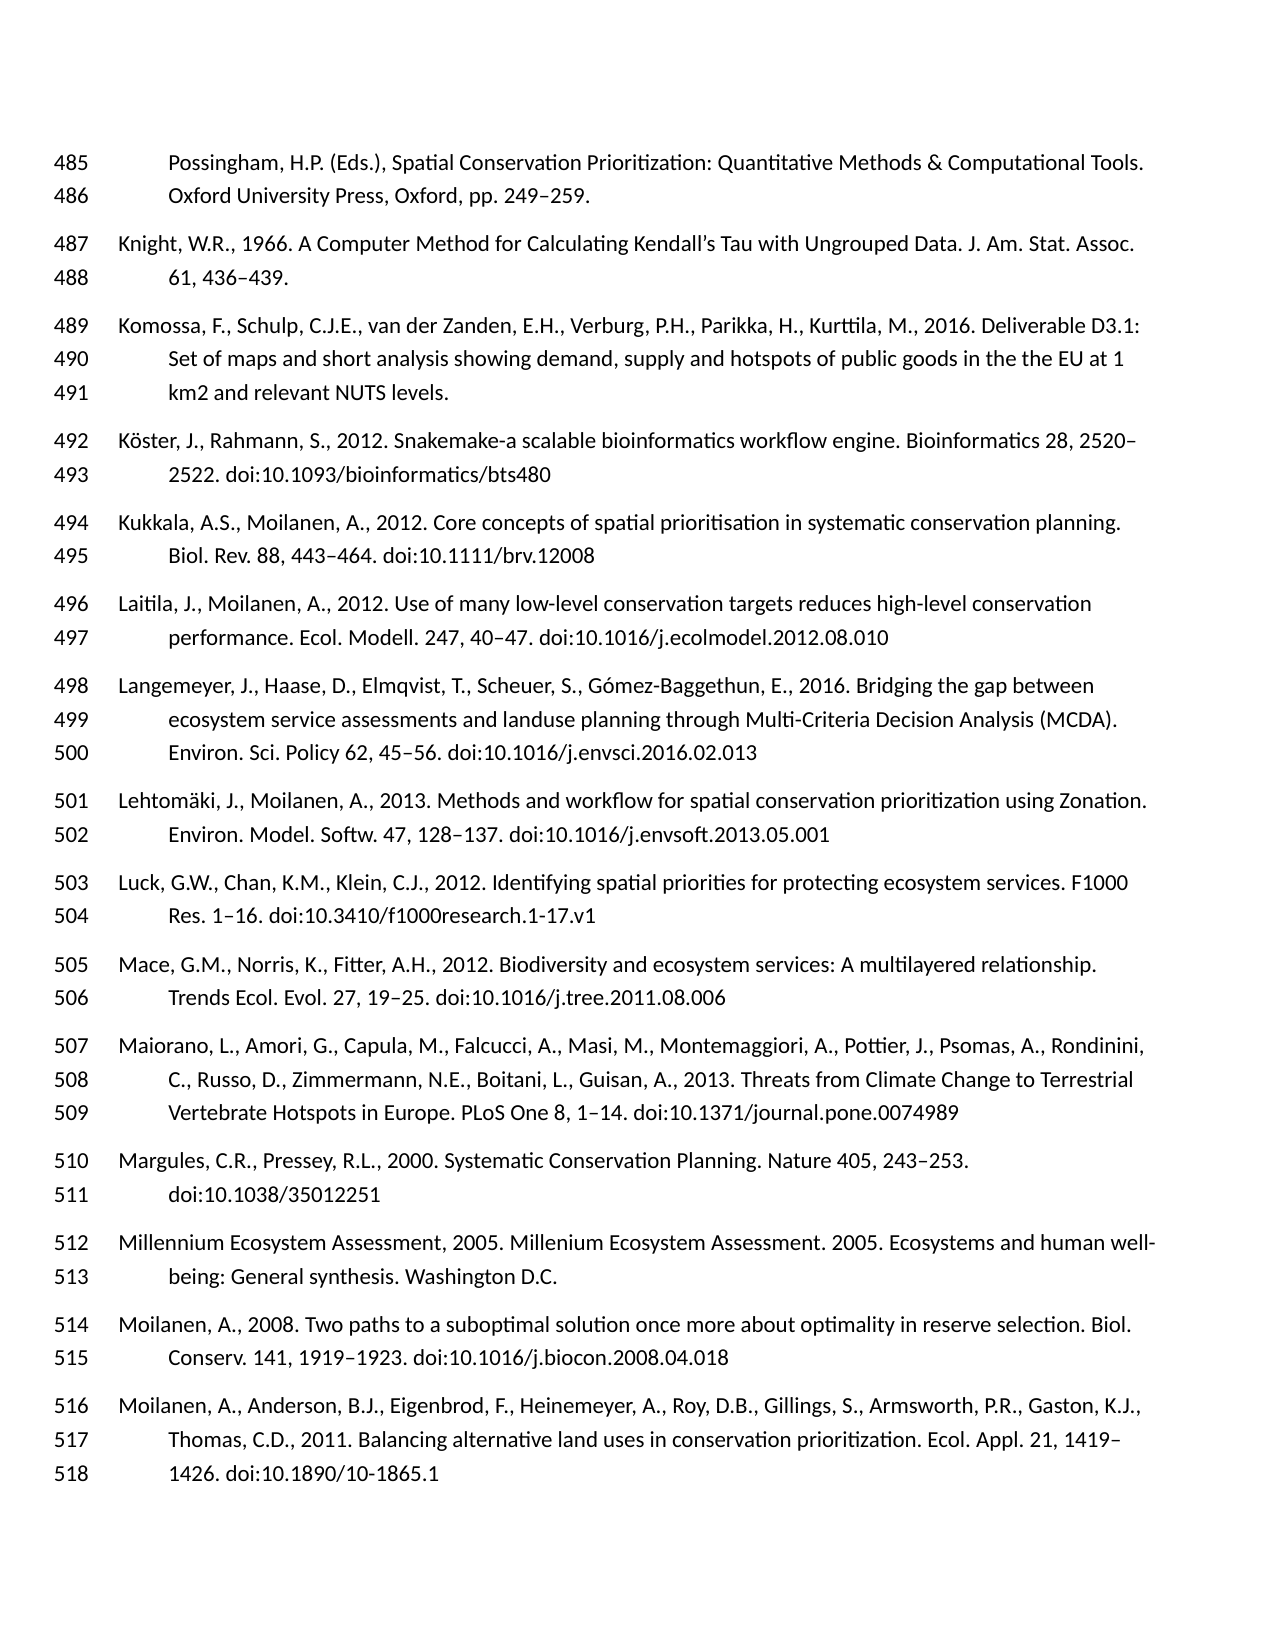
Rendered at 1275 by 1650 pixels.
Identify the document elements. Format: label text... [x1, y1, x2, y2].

text Komossa, F., Schulp, C.J.E., van der Zanden, E.H., Verburg, P.H., Parikka, H., Kurttila, M., 2016. Deliverable D3.1: Set of maps and short analysis showing demand, supply and hotspots of public goods in the the EU at 1 km2 and relevant NUTS levels. [118, 311, 1157, 406]
text Langemeyer, J., Haase, D., Elmqvist, T., Scheuer, S., Gómez-Baggethun, E., 2016. Bridging the gap between ecosystem service assessments and landuse planning through Multi-Criteria Decision Analysis (MCDA). Environ. Sci. Policy 62, 45–56. doi:10.1016/j.envsci.2016.02.013 [118, 671, 1157, 766]
text Knight, W.R., 1966. A Computer Method for Calculating Kendall’s Tau with Ungrouped Data. J. Am. Stat. Assoc. 61, 436–439. [118, 229, 1157, 291]
text Kukkala, A.S., Moilanen, A., 2012. Core concepts of spatial prioritisation in systematic conservation planning. Biol. Rev. 88, 443–464. doi:10.1111/brv.12008 [118, 508, 1157, 569]
text Margules, C.R., Pressey, R.L., 2000. Systematic Conservation Planning. Nature 405, 243–253. doi:10.1038/35012251 [118, 1147, 1157, 1208]
text Lehtomäki, J., Moilanen, A., 2013. Methods and workflow for spatial conservation prioritization using Zonation. Environ. Model. Softw. 47, 128–137. doi:10.1016/j.envsoft.2013.05.001 [118, 786, 1157, 848]
text Millennium Ecosystem Assessment, 2005. Millenium Ecosystem Assessment. 2005. Ecosystems and human well-being: General synthesis. Washington D.C. [118, 1228, 1157, 1290]
text Maiorano, L., Amori, G., Capula, M., Falcucci, A., Masi, M., Montemaggiori, A., Pottier, J., Psomas, A., Rondinini, C., Russo, D., Zimmermann, N.E., Boitani, L., Guisan, A., 2013. Threats from Climate Change to Terrestrial Vertebrate Hotspots in Europe. PLoS One 8, 1–14. doi:10.1371/journal.pone.0074989 [118, 1031, 1157, 1126]
text Moilanen, A., Anderson, B.J., Eigenbrod, F., Heinemeyer, A., Roy, D.B., Gillings, S., Armsworth, P.R., Gaston, K.J., Thomas, C.D., 2011. Balancing alternative land uses in conservation prioritization. Ecol. Appl. 21, 1419–1426. doi:10.1890/10-1865.1 [118, 1392, 1157, 1487]
text Mace, G.M., Norris, K., Fitter, A.H., 2012. Biodiversity and ecosystem services: A multilayered relationship. Trends Ecol. Evol. 27, 19–25. doi:10.1016/j.tree.2011.08.006 [118, 950, 1157, 1011]
text Luck, G.W., Chan, K.M., Klein, C.J., 2012. Identifying spatial priorities for protecting ecosystem services. F1000 Res. 1–16. doi:10.3410/f1000research.1-17.v1 [118, 868, 1157, 929]
text Possingham, H.P. (Eds.), Spatial Conservation Prioritization: Quantitative Methods & Computational Tools. Oxford University Press, Oxford, pp. 249–259. [118, 148, 1157, 209]
text Moilanen, A., 2008. Two paths to a suboptimal solution once more about optimality in reserve selection. Biol. Conserv. 141, 1919–1923. doi:10.1016/j.biocon.2008.04.018 [118, 1310, 1157, 1371]
text Laitila, J., Moilanen, A., 2012. Use of many low-level conservation targets reduces high-level conservation performance. Ecol. Modell. 247, 40–47. doi:10.1016/j.ecolmodel.2012.08.010 [118, 589, 1157, 651]
text Köster, J., Rahmann, S., 2012. Snakemake-a scalable bioinformatics workflow engine. Bioinformatics 28, 2520–2522. doi:10.1093/bioinformatics/bts480 [118, 426, 1157, 488]
